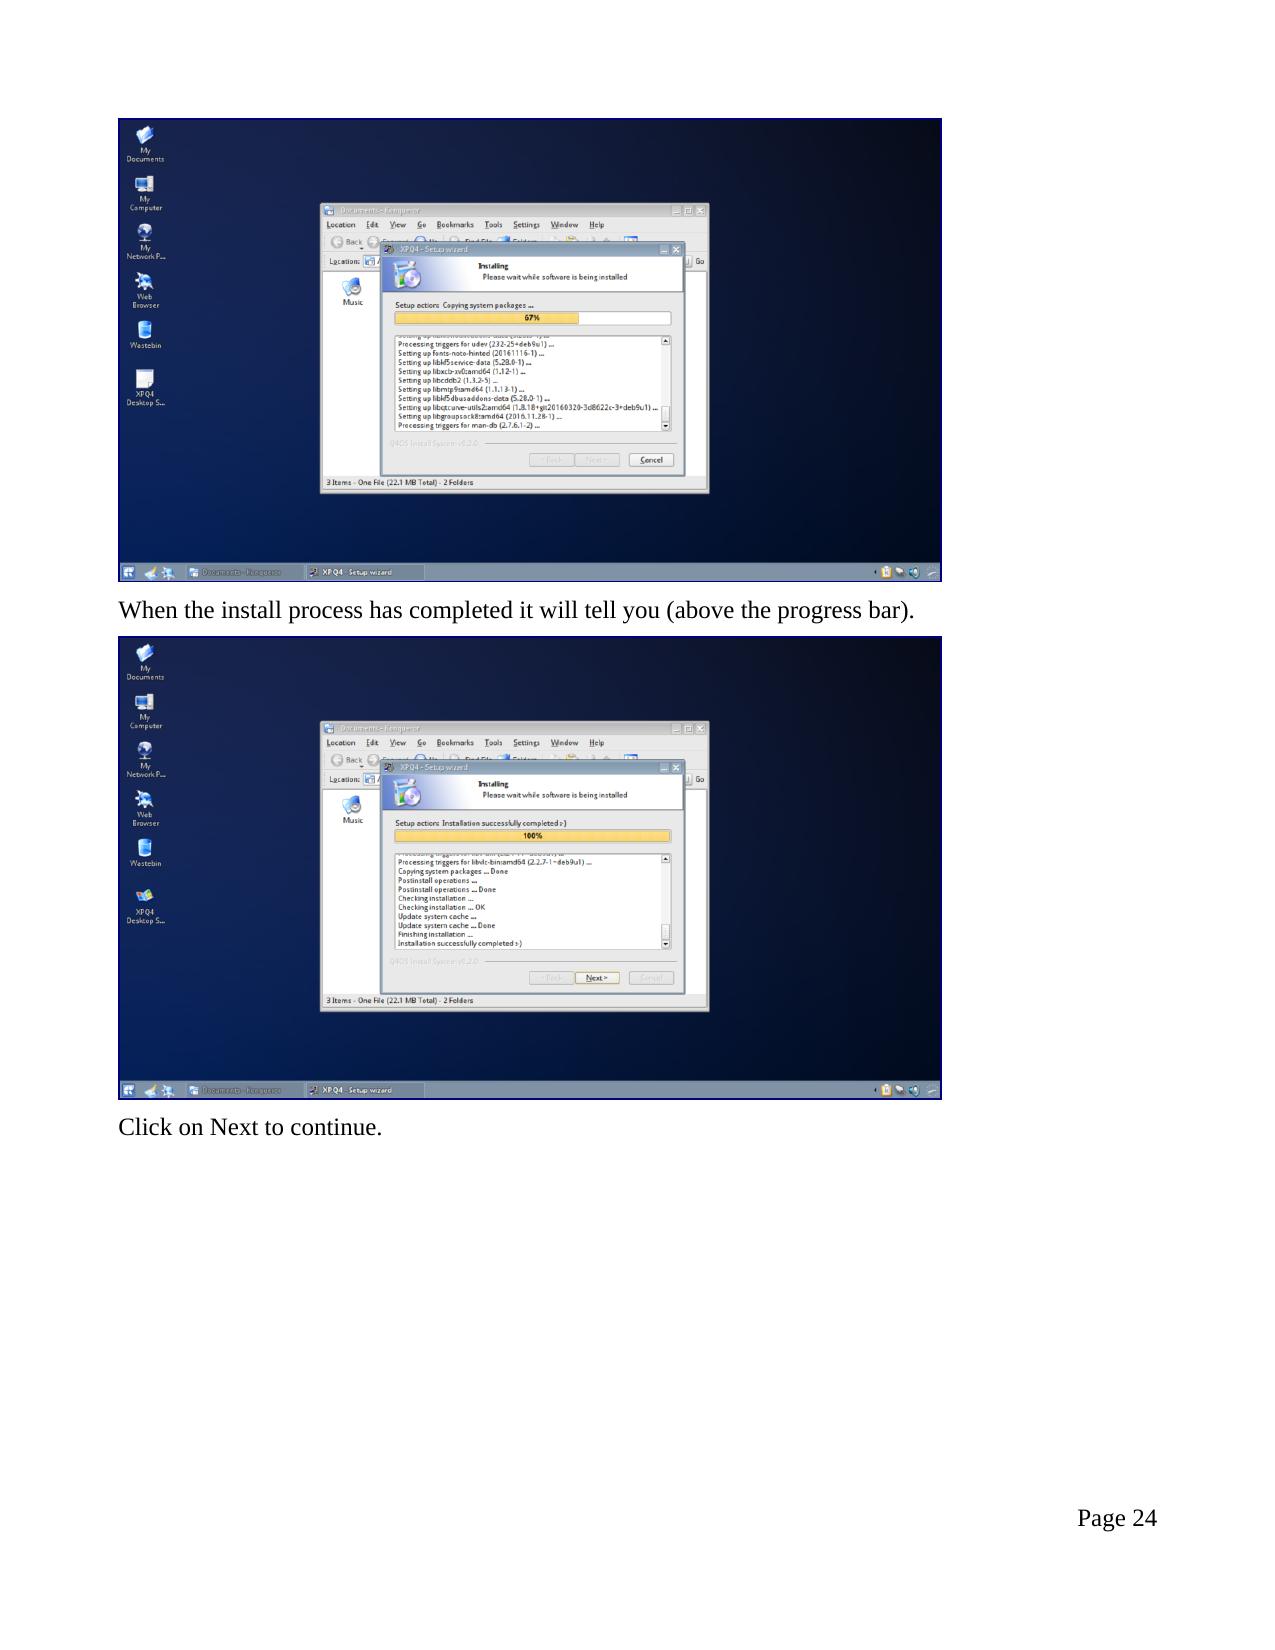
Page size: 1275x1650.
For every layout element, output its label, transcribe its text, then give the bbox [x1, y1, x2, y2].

text Click on Next to continue. [118, 1112, 1157, 1141]
picture [120, 120, 940, 581]
text When the install process has completed it will tell you (above the progress bar). [118, 595, 1157, 623]
picture [120, 638, 940, 1098]
